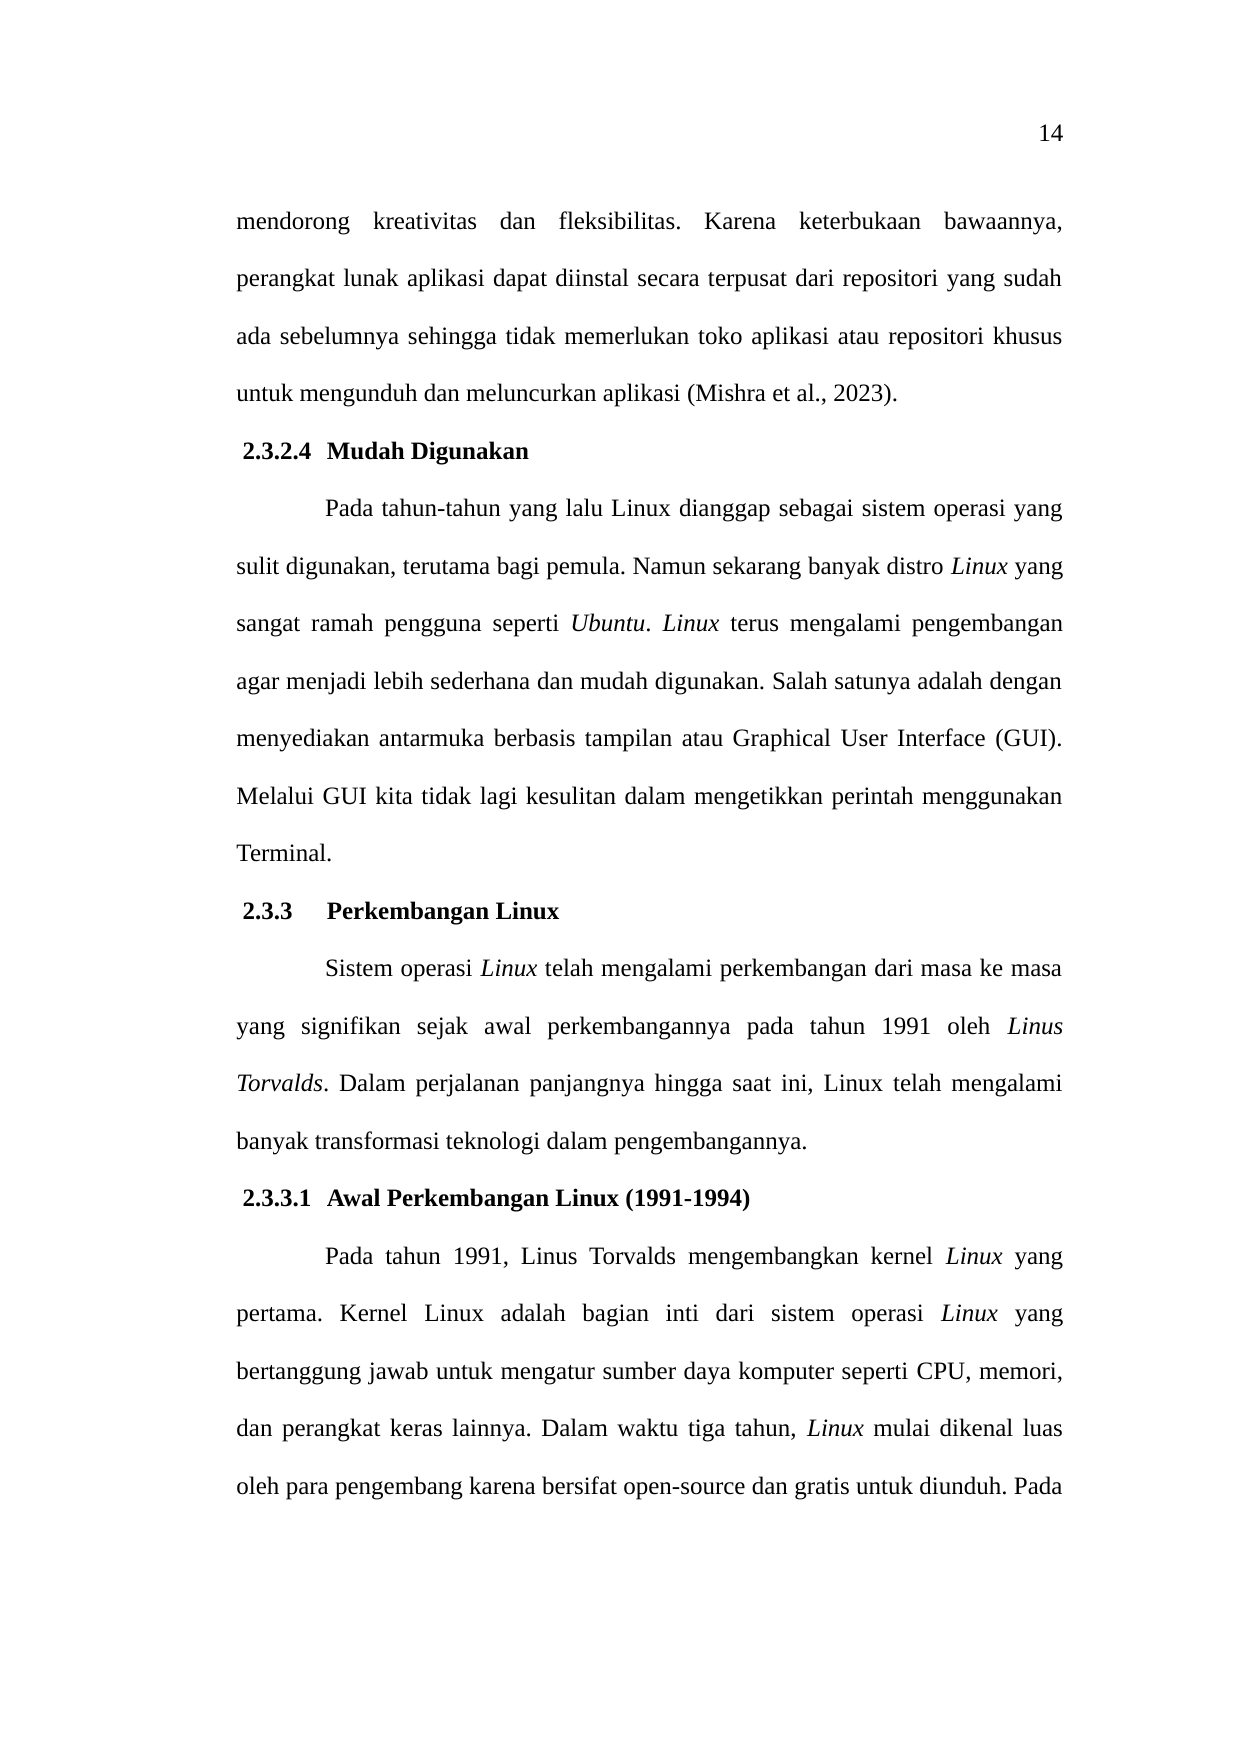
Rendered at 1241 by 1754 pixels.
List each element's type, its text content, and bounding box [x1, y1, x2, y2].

text Sistem operasi Linux telah mengalami perkembangan dari masa ke masa yang signifikan sejak awal perkembangannya pada tahun 1991 oleh Linus Torvalds. Dalam perjalanan panjangnya hingga saat ini, Linux telah mengalami banyak transformasi teknologi dalam pengembangannya. [236, 953, 1063, 1155]
subtitle Awal Perkembangan Linux (1991-1994) [236, 1183, 1063, 1212]
text mendorong kreativitas dan fleksibilitas. Karena keterbukaan bawaannya, perangkat lunak aplikasi dapat diinstal secara terpusat dari repositori yang sudah ada sebelumnya sehingga tidak memerlukan toko aplikasi atau repositori khusus untuk mengunduh dan meluncurkan aplikasi (Mishra et al., 2023). [236, 206, 1063, 407]
text Pada tahun 1991, Linus Torvalds mengembangkan kernel Linux yang pertama. Kernel Linux adalah bagian inti dari sistem operasi Linux yang bertanggung jawab untuk mengatur sumber daya komputer seperti CPU, memori, dan perangkat keras lainnya. Dalam waktu tiga tahun, Linux mulai dikenal luas oleh para pengembang karena bersifat open-source dan gratis untuk diunduh. Pada [236, 1241, 1063, 1500]
text Pada tahun-tahun yang lalu Linux dianggap sebagai sistem operasi yang sulit digunakan, terutama bagi pemula. Namun sekarang banyak distro Linux yang sangat ramah pengguna seperti Ubuntu. Linux terus mengalami pengembangan agar menjadi lebih sederhana dan mudah digunakan. Salah satunya adalah dengan menyediakan antarmuka berbasis tampilan atau Graphical User Interface (GUI). Melalui GUI kita tidak lagi kesulitan dalam mengetikkan perintah menggunakan Terminal. [236, 493, 1063, 867]
subtitle Perkembangan Linux [236, 896, 1063, 925]
subtitle Mudah Digunakan [236, 436, 1063, 465]
